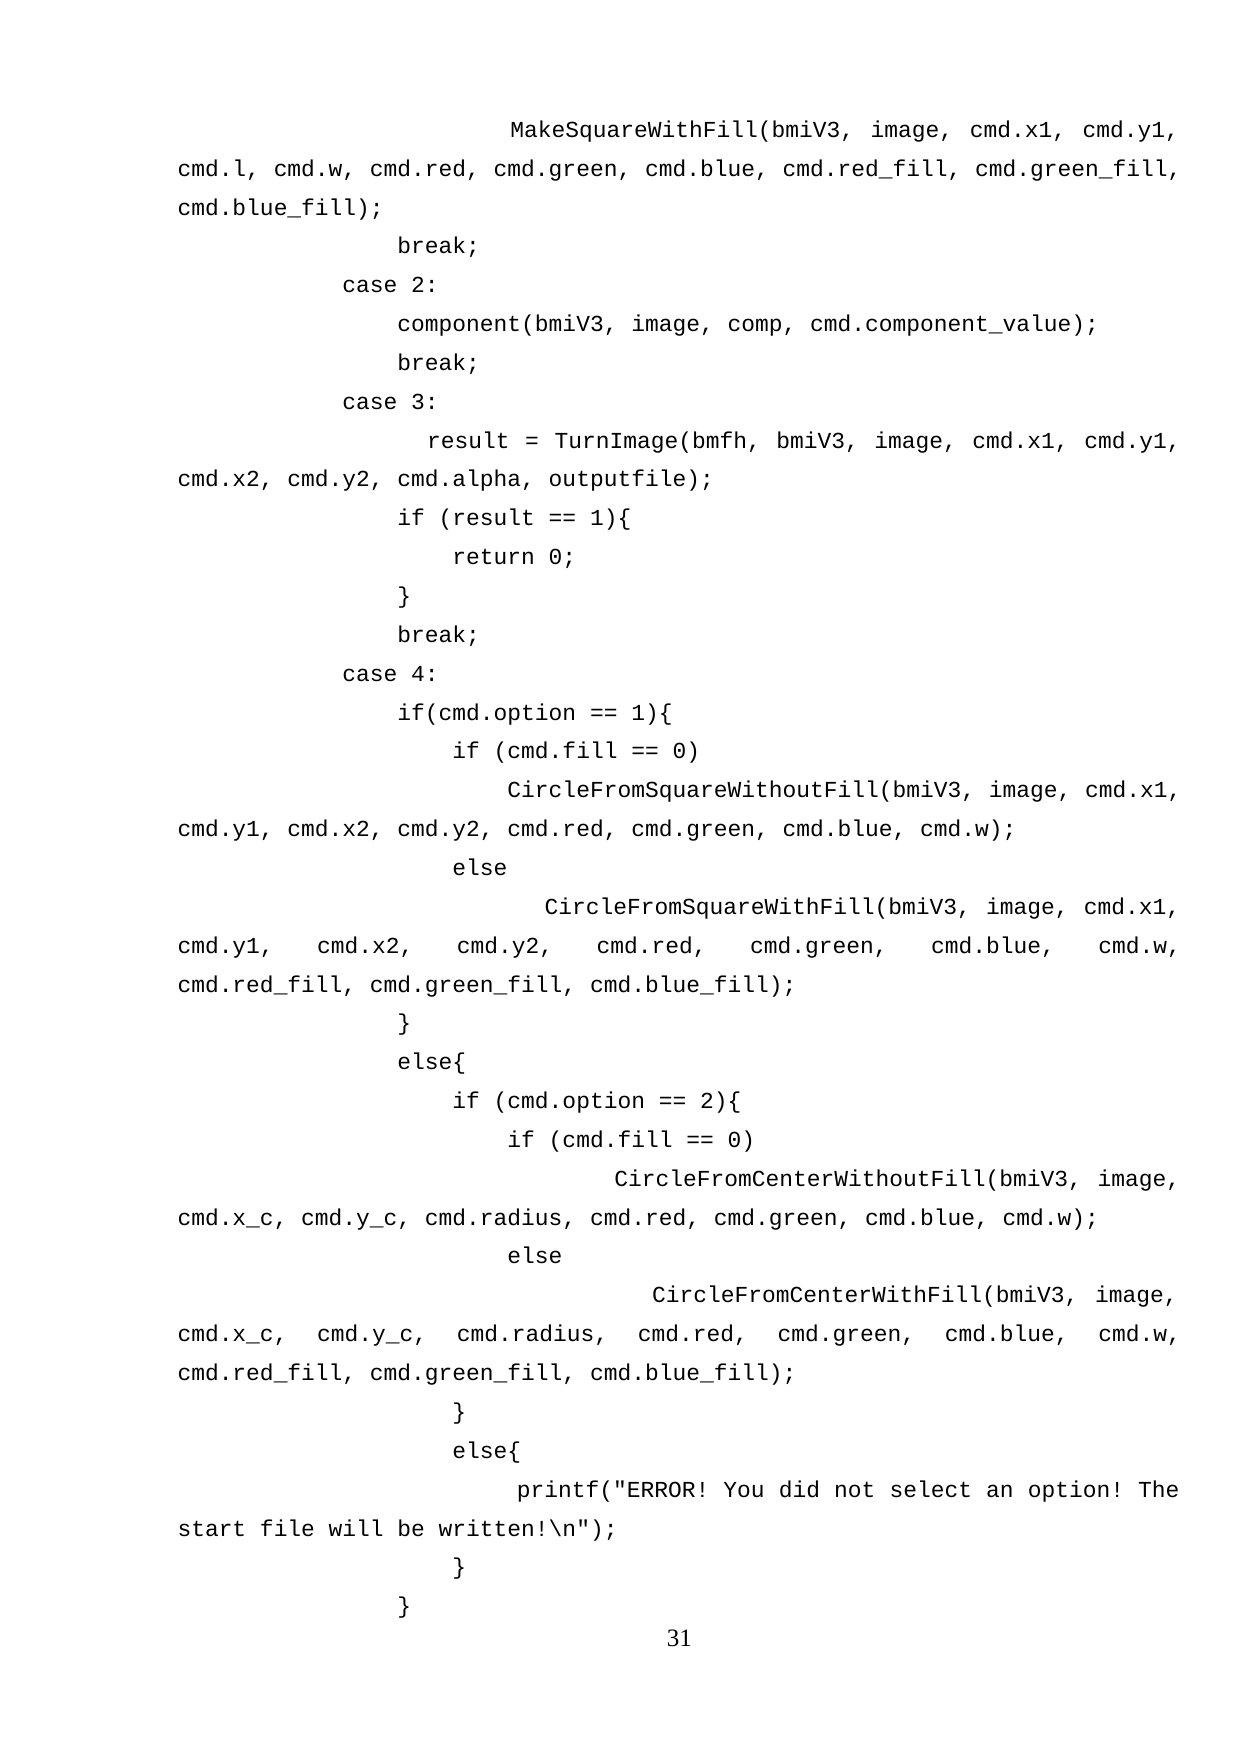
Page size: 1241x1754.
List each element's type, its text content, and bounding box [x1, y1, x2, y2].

text result = TurnImage(bmfh, bmiV3, image, cmd.x1, cmd.y1, cmd.x2, cmd.y2, cmd.alpha, outputfile); [177, 429, 1181, 494]
text } [177, 1556, 1181, 1582]
text if (cmd.fill == 0) [177, 1128, 1181, 1154]
text else [177, 1245, 1181, 1271]
text } [177, 1012, 1181, 1038]
text else{ [177, 1439, 1181, 1465]
text case 4: [177, 662, 1181, 688]
text else [177, 856, 1181, 882]
text break; [177, 623, 1181, 649]
text if (result == 1){ [177, 507, 1181, 533]
text CircleFromCenterWithFill(bmiV3, image, cmd.x_c, cmd.y_c, cmd.radius, cmd.red, cmd.green, cmd.blue, cmd.w, cmd.red_fill, cmd.green_fill, cmd.blue_fill); [177, 1284, 1181, 1387]
text CircleFromSquareWithFill(bmiV3, image, cmd.x1, cmd.y1, cmd.x2, cmd.y2, cmd.red, cmd.green, cmd.blue, cmd.w, cmd.red_fill, cmd.green_fill, cmd.blue_fill); [177, 895, 1181, 999]
text printf("ERROR! You did not select an option! The start file will be written!\n"); [177, 1478, 1181, 1543]
text break; [177, 235, 1181, 261]
text CircleFromSquareWithoutFill(bmiV3, image, cmd.x1, cmd.y1, cmd.x2, cmd.y2, cmd.red, cmd.green, cmd.blue, cmd.w); [177, 779, 1181, 843]
text if(cmd.option == 1){ [177, 701, 1181, 727]
text MakeSquareWithFill(bmiV3, image, cmd.x1, cmd.y1, cmd.l, cmd.w, cmd.red, cmd.green, cmd.blue, cmd.red_fill, cmd.green_fill, cmd.blue_fill); [177, 118, 1181, 222]
text return 0; [177, 546, 1181, 571]
text break; [177, 351, 1181, 377]
text case 2: [177, 273, 1181, 299]
text CircleFromCenterWithoutFill(bmiV3, image, cmd.x_c, cmd.y_c, cmd.radius, cmd.red, cmd.green, cmd.blue, cmd.w); [177, 1167, 1181, 1232]
text if (cmd.option == 2){ [177, 1089, 1181, 1115]
text component(bmiV3, image, comp, cmd.component_value); [177, 312, 1181, 338]
text case 3: [177, 390, 1181, 416]
text if (cmd.fill == 0) [177, 740, 1181, 766]
text else{ [177, 1051, 1181, 1077]
text } [177, 584, 1181, 610]
text } [177, 1400, 1181, 1426]
text } [177, 1594, 1181, 1621]
